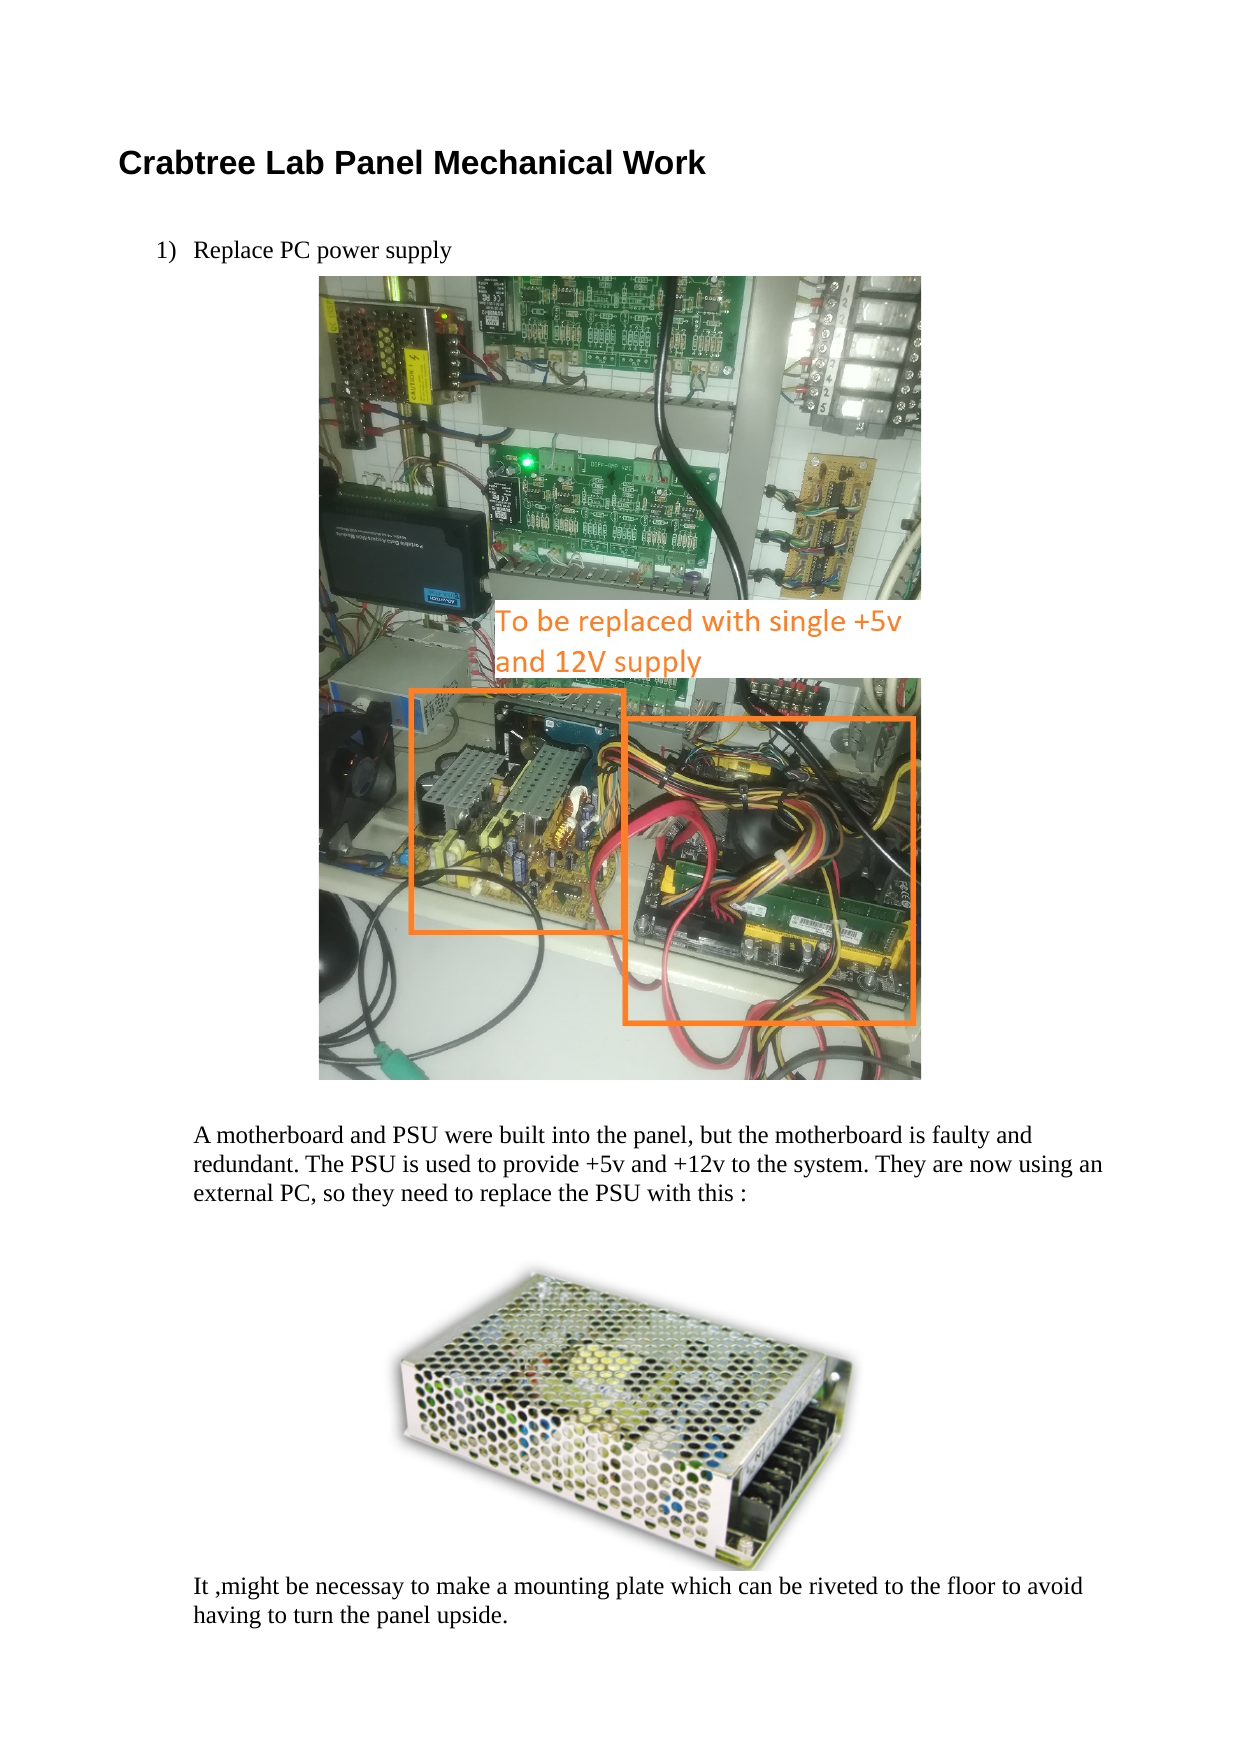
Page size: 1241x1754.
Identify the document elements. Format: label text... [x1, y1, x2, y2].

list Replace PC power supply [156, 236, 1122, 264]
list It ,might be necessay to make a mounting plate which can be riveted to the floor to avoid having to turn the panel upside. [156, 1248, 1122, 1628]
subtitle Crabtree Lab Panel Mechanical Work [118, 143, 1122, 182]
list A motherboard and PSU were built into the panel, but the motherboard is faulty and redundant. The PSU is used to provide +5v and +12v to the system. They are now using an external PC, so they need to replace the PSU with this : [156, 1120, 1122, 1207]
